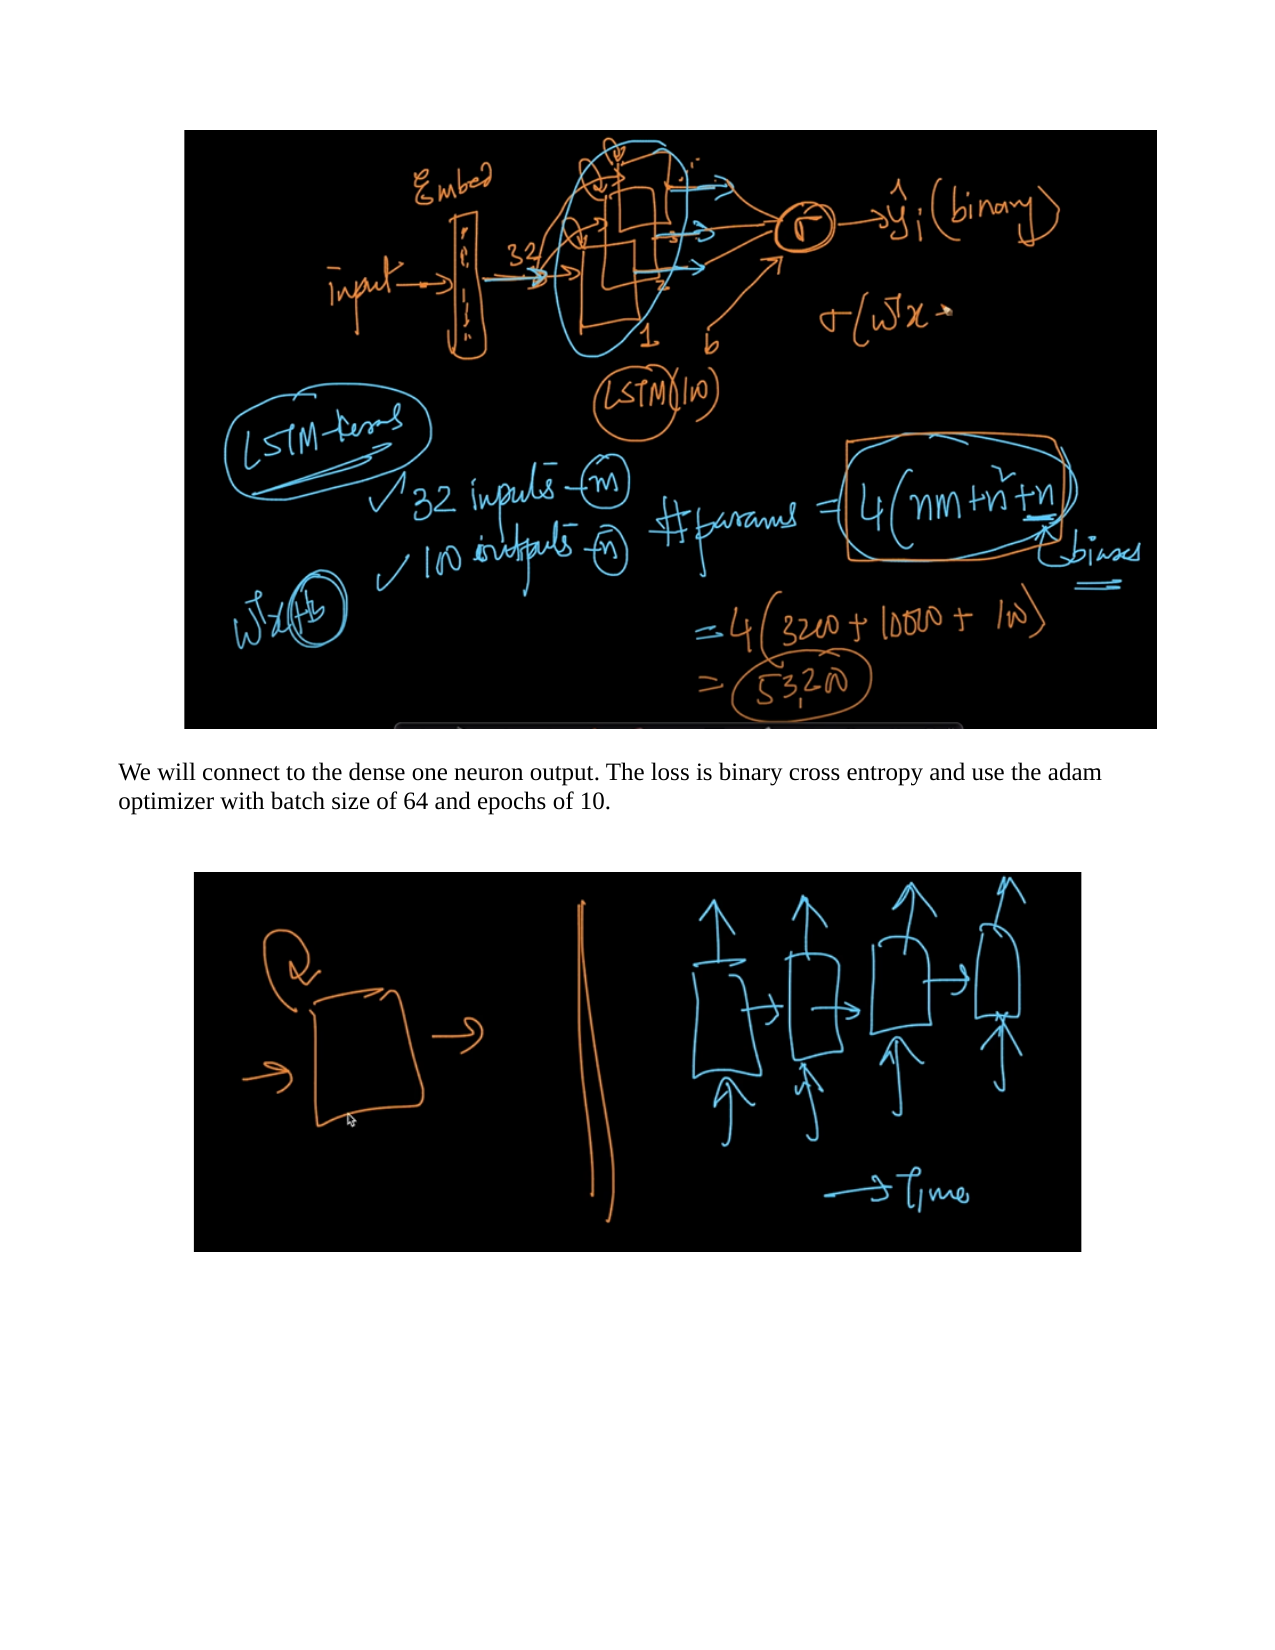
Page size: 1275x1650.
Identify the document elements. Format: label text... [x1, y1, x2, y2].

text We will connect to the dense one neuron output. The loss is binary cross entropy and use the adam optimizer with batch size of 64 and epochs of 10. [118, 757, 1157, 815]
picture [193, 872, 1082, 1252]
picture [184, 130, 1157, 729]
